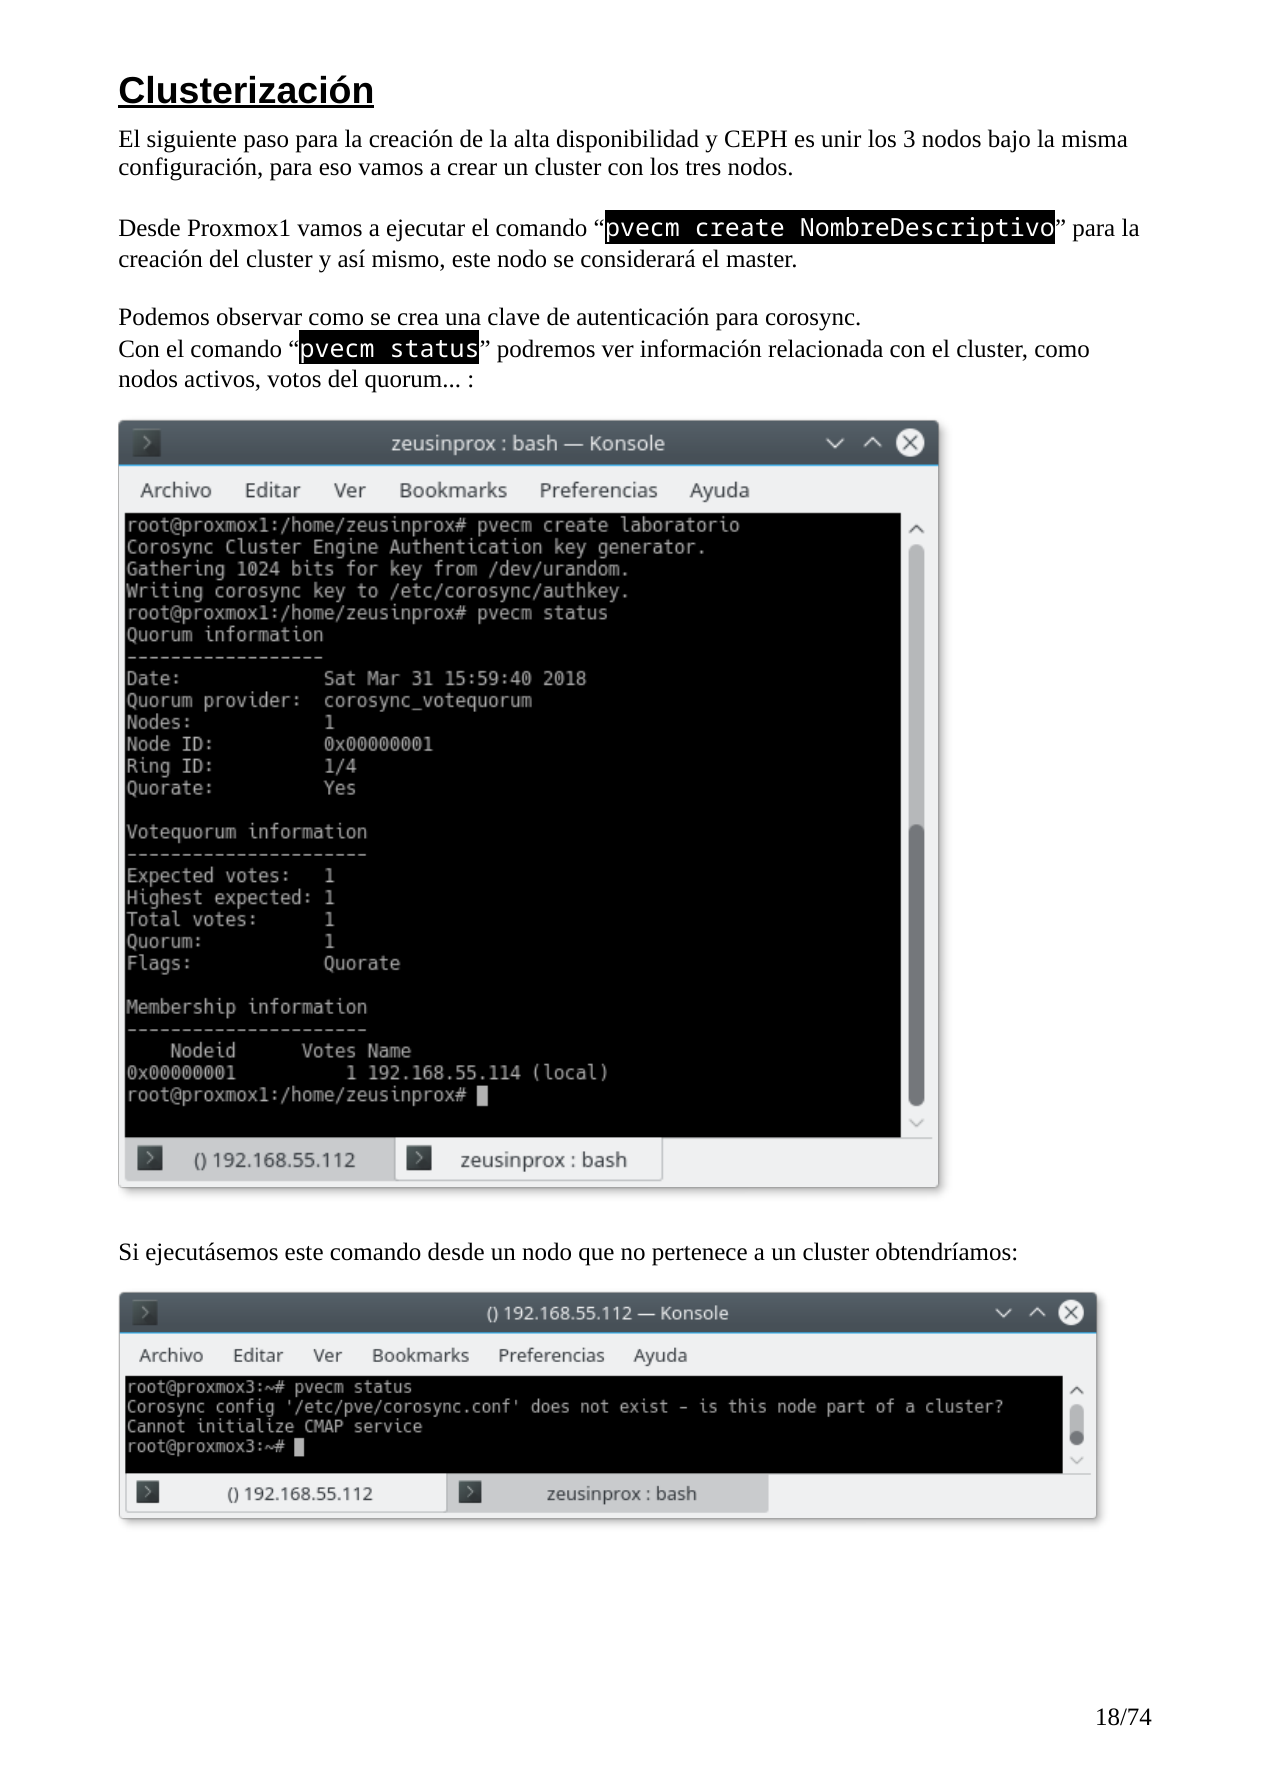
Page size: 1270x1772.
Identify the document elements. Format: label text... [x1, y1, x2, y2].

text Si ejecutásemos este comando desde un nodo que no pertenece a un cluster obtendríamos: [118, 1237, 1152, 1265]
text Podemos observar como se crea una clave de autenticación para corosync. [118, 302, 1152, 330]
text Desde Proxmox1 vamos a ejecutar el comando “pvecm create NombreDescriptivo” para la creación del cluster y así mismo, este nodo se considerará el master. [118, 210, 1152, 273]
text El siguiente paso para la creación de la alta disponibilidad y CEPH es unir los 3 nodos bajo la misma configuración, para eso vamos a crear un cluster con los tres nodos. [118, 124, 1152, 181]
picture [118, 411, 959, 1208]
subtitle Clusterización [118, 68, 1152, 111]
text Con el comando “pvecm status” podremos ver información relacionada con el cluster, como nodos activos, votos del quorum... : [118, 330, 1152, 393]
picture [118, 1283, 1115, 1537]
